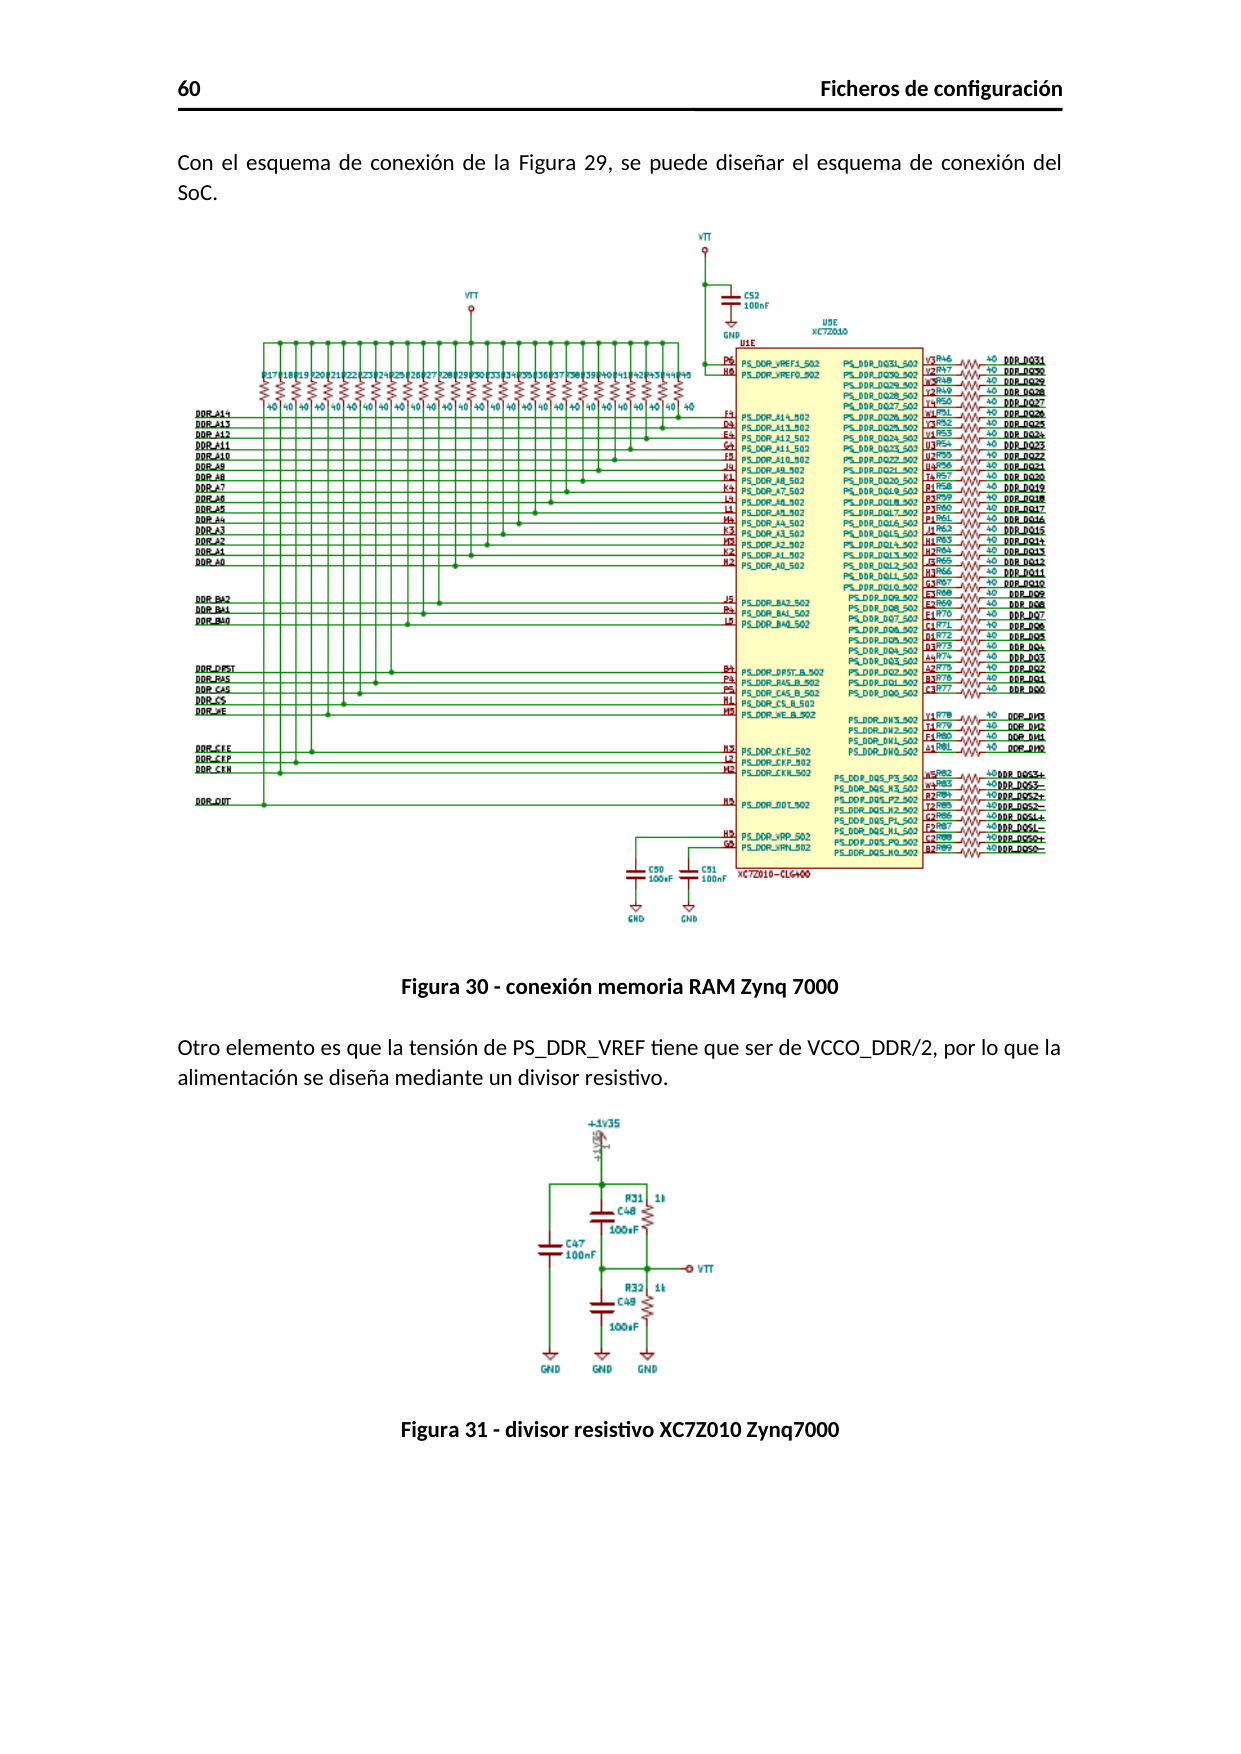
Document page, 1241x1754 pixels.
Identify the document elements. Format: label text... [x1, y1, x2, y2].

text Figura 31 - divisor resistivo XC7Z010 Zynq7000 [177, 1416, 1063, 1444]
picture [510, 1110, 731, 1389]
text Con el esquema de conexión de la Figura 29, se puede diseñar el esquema de conexión del SoC. [177, 148, 1063, 206]
picture [177, 224, 1063, 945]
text Figura 30 - conexión memoria RAM Zynq 7000 [177, 972, 1063, 1000]
text Otro elemento es que la tensión de PS_DDR_VREF tiene que ser de VCCO_DDR/2, por lo que la alimentación se diseña mediante un divisor resistivo. [177, 1033, 1063, 1091]
